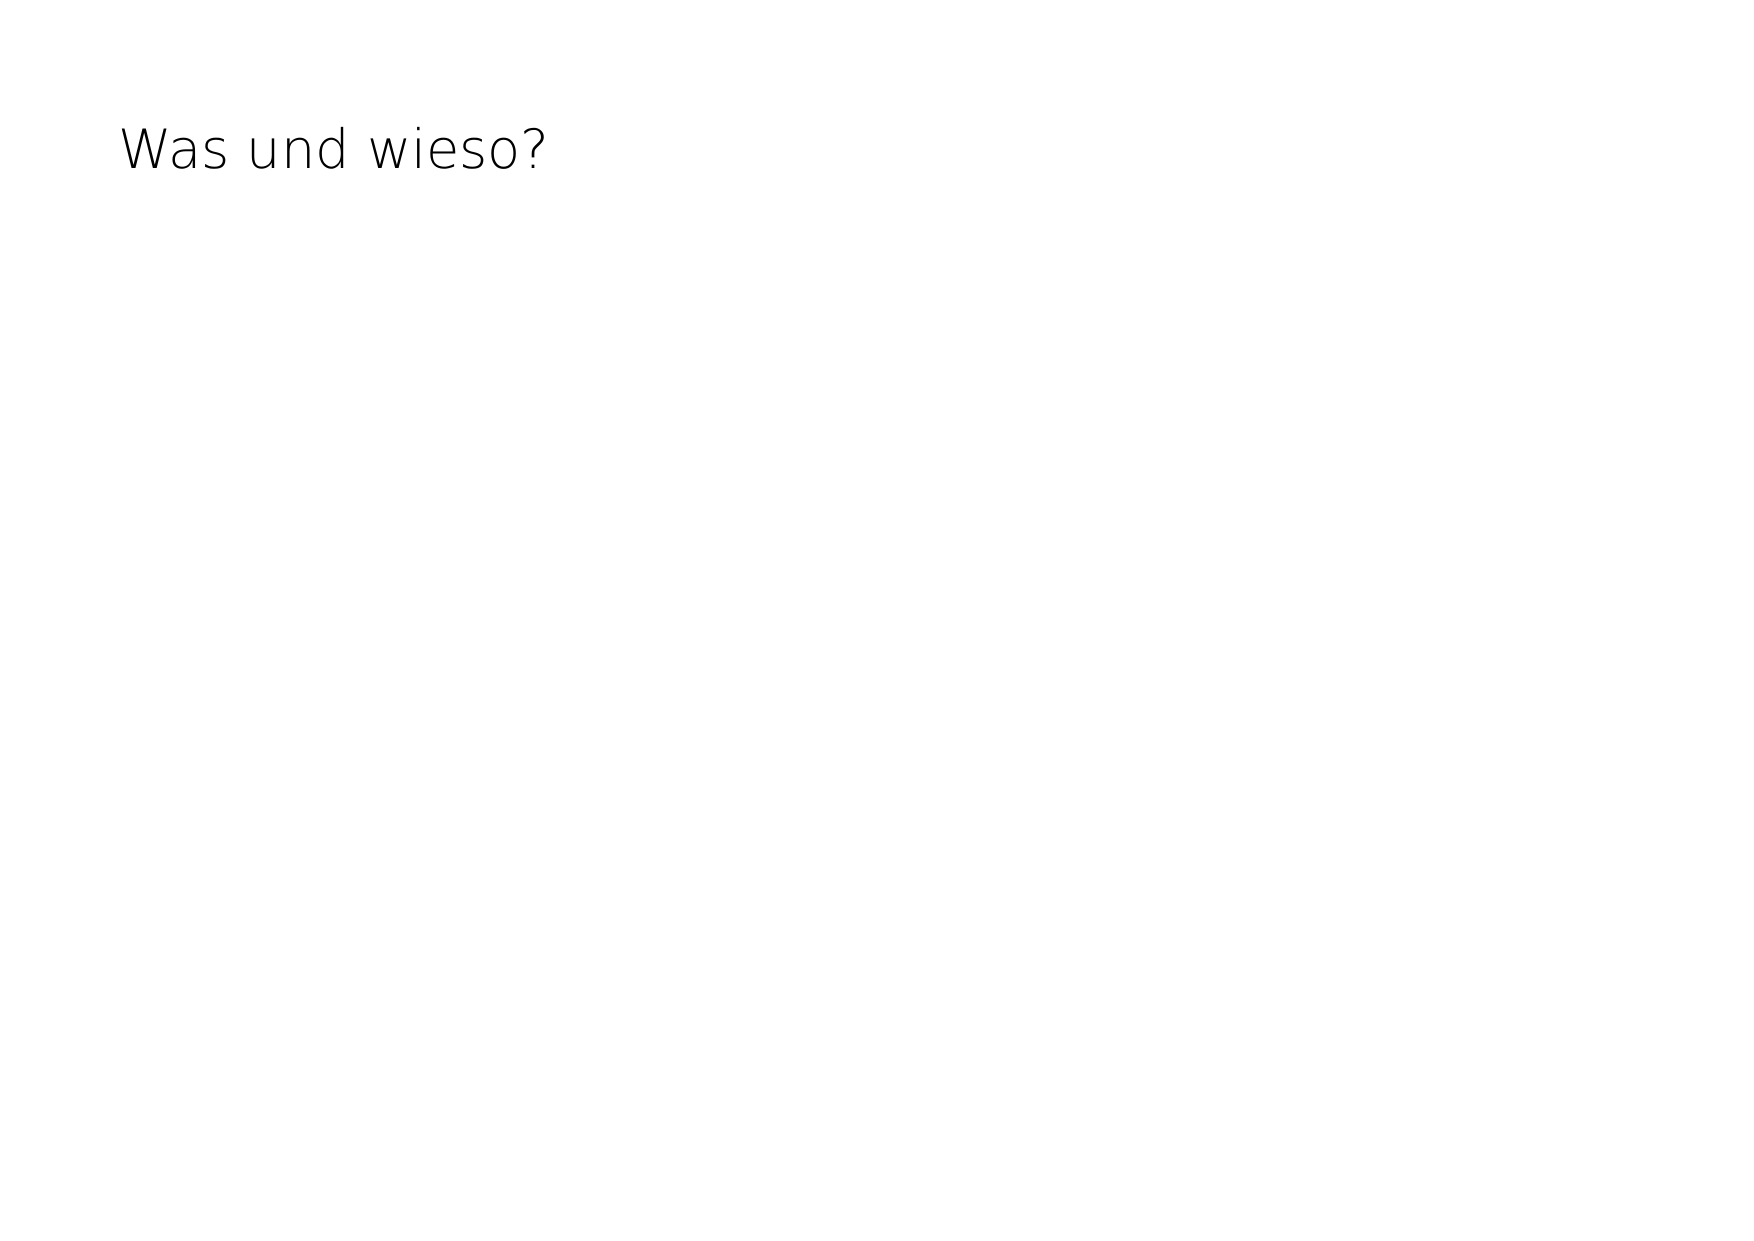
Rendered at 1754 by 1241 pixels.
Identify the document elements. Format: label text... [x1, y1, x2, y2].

text Was und wieso? [118, 118, 1636, 181]
